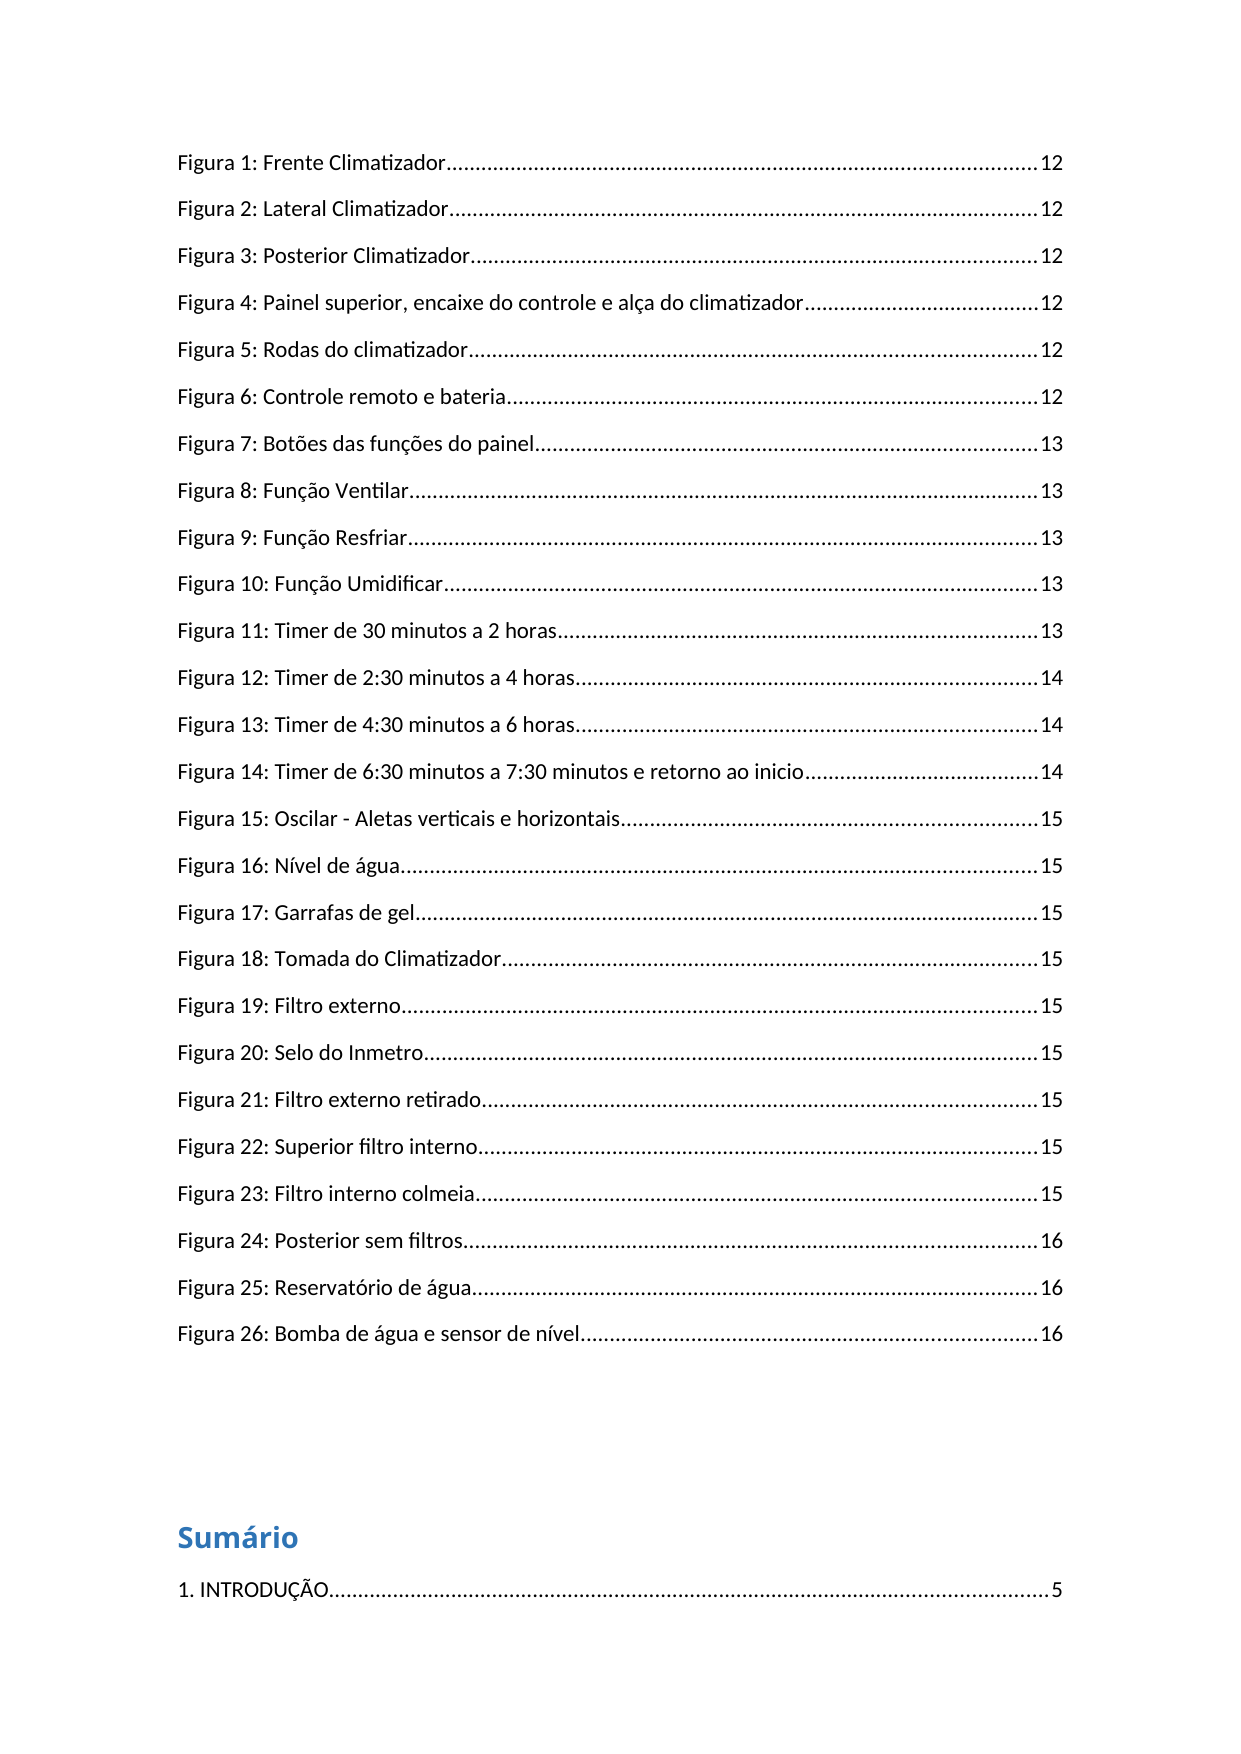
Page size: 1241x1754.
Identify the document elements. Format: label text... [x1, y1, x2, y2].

text Figura 2: Lateral Climatizador 12 [177, 194, 1063, 222]
text 1. INTRODUÇÃO 5 [177, 1575, 1063, 1603]
text Figura 8: Função Ventilar 13 [177, 476, 1063, 504]
text Figura 5: Rodas do climatizador 12 [177, 335, 1063, 363]
text Figura 10: Função Umidificar 13 [177, 569, 1063, 597]
text Figura 15: Oscilar - Aletas verticais e horizontais 15 [177, 804, 1063, 832]
text Figura 4: Painel superior, encaixe do controle e alça do climatizador 12 [177, 288, 1063, 316]
text Figura 13: Timer de 4:30 minutos a 6 horas 14 [177, 710, 1063, 738]
text Figura 17: Garrafas de gel 15 [177, 898, 1063, 926]
text Figura 12: Timer de 2:30 minutos a 4 horas 14 [177, 663, 1063, 691]
text Figura 25: Reservatório de água 16 [177, 1273, 1063, 1301]
text Figura 7: Botões das funções do painel 13 [177, 429, 1063, 457]
text Figura 24: Posterior sem filtros 16 [177, 1226, 1063, 1254]
text Figura 3: Posterior Climatizador 12 [177, 241, 1063, 269]
text Figura 1: Frente Climatizador 12 [177, 148, 1063, 176]
text Figura 9: Função Resfriar 13 [177, 523, 1063, 551]
subtitle Sumário [177, 1517, 1063, 1557]
text Figura 18: Tomada do Climatizador 15 [177, 944, 1063, 972]
text Figura 20: Selo do Inmetro 15 [177, 1038, 1063, 1066]
text Figura 22: Superior filtro interno 15 [177, 1132, 1063, 1160]
text Figura 19: Filtro externo 15 [177, 991, 1063, 1019]
text Figura 16: Nível de água 15 [177, 851, 1063, 879]
text Figura 26: Bomba de água e sensor de nível 16 [177, 1319, 1063, 1347]
text Figura 6: Controle remoto e bateria 12 [177, 382, 1063, 410]
text Figura 21: Filtro externo retirado 15 [177, 1085, 1063, 1113]
text Figura 11: Timer de 30 minutos a 2 horas 13 [177, 616, 1063, 644]
text Figura 23: Filtro interno colmeia 15 [177, 1179, 1063, 1207]
text Figura 14: Timer de 6:30 minutos a 7:30 minutos e retorno ao inicio 14 [177, 757, 1063, 785]
